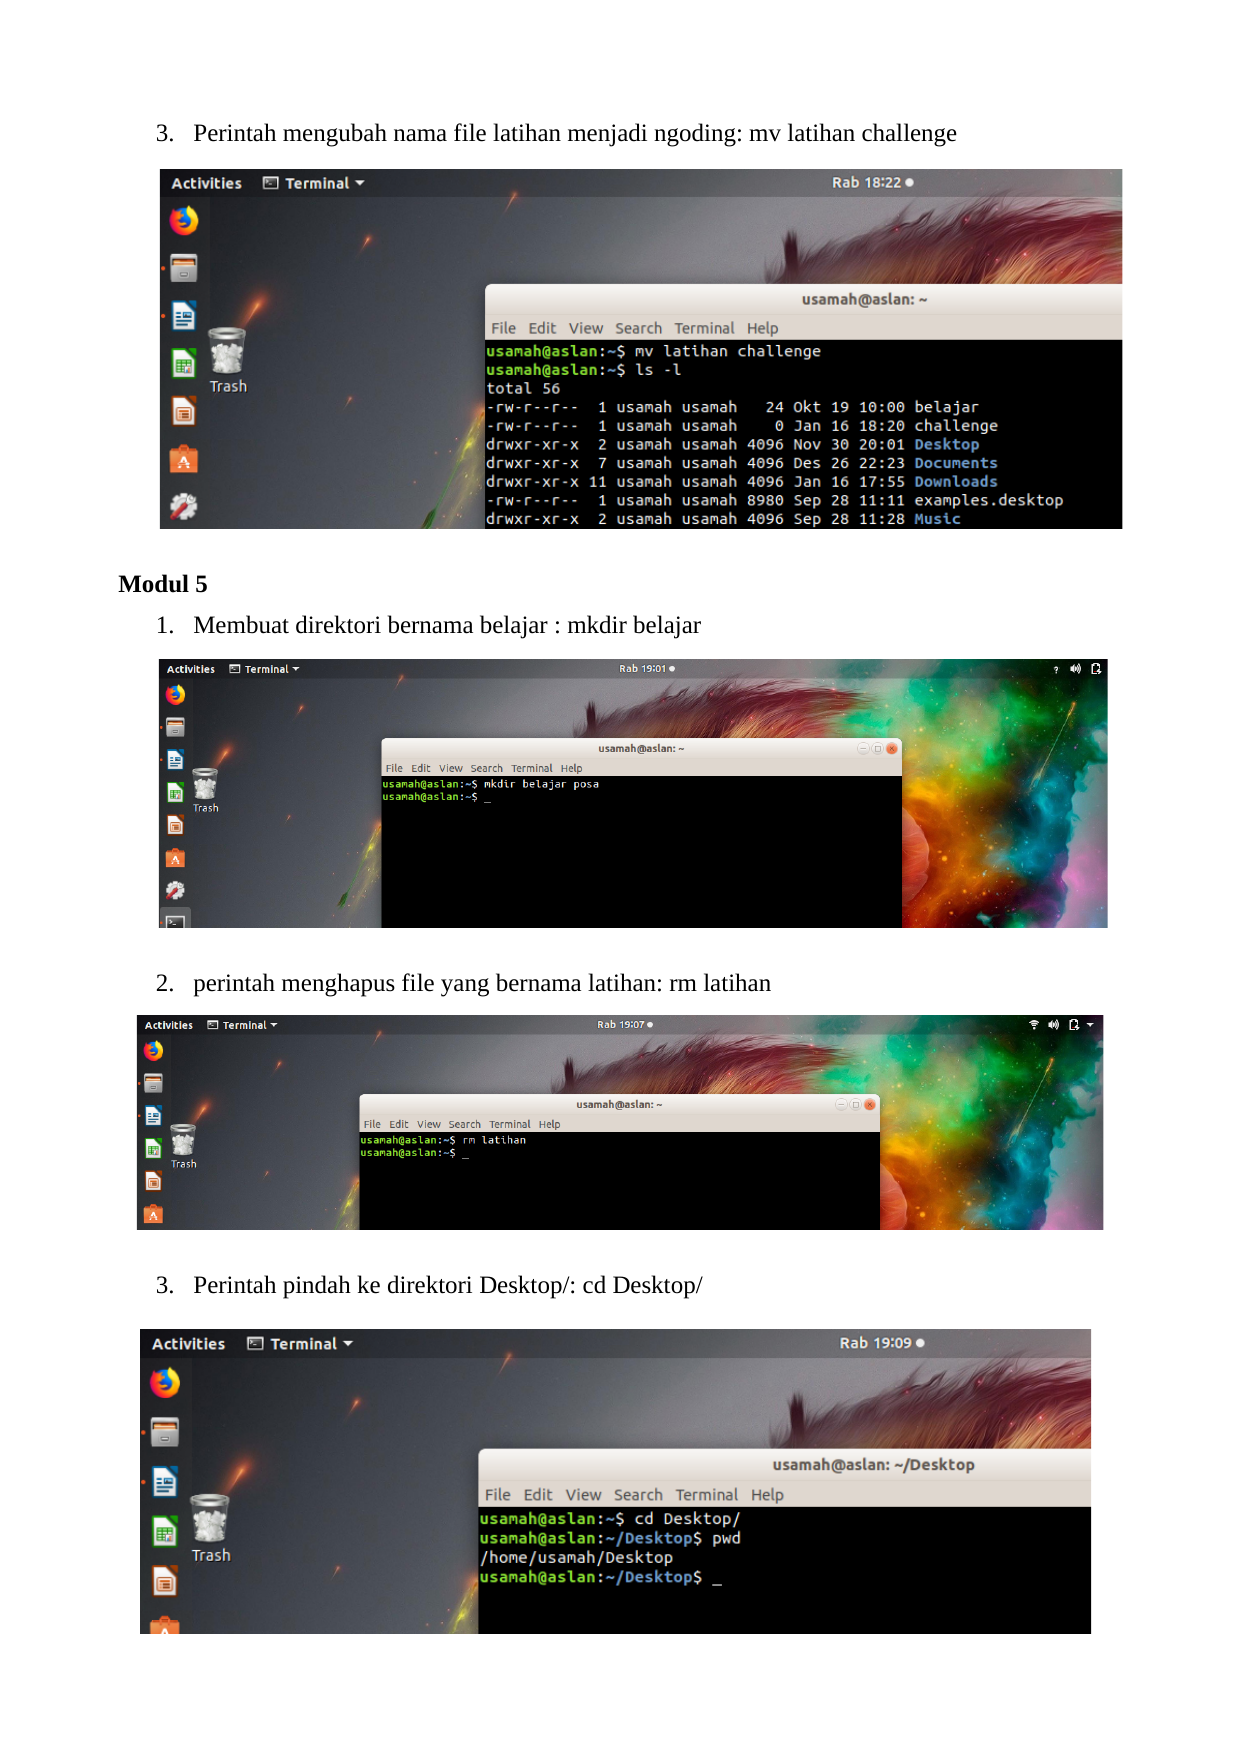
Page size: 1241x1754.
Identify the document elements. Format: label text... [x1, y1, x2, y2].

list perintah menghapus file yang bernama latihan: rm latihan [156, 968, 1122, 997]
list Perintah mengubah nama file latihan menjadi ngoding: mv latihan challenge [156, 118, 1122, 147]
picture [159, 169, 1123, 529]
picture [140, 1329, 1092, 1634]
text Modul 5 [118, 569, 1122, 598]
list Perintah pindah ke direktori Desktop/: cd Desktop/ [156, 1270, 1122, 1299]
picture [158, 659, 1108, 928]
picture [136, 1015, 1104, 1230]
list Membuat direktori bernama belajar : mkdir belajar [156, 610, 1122, 639]
